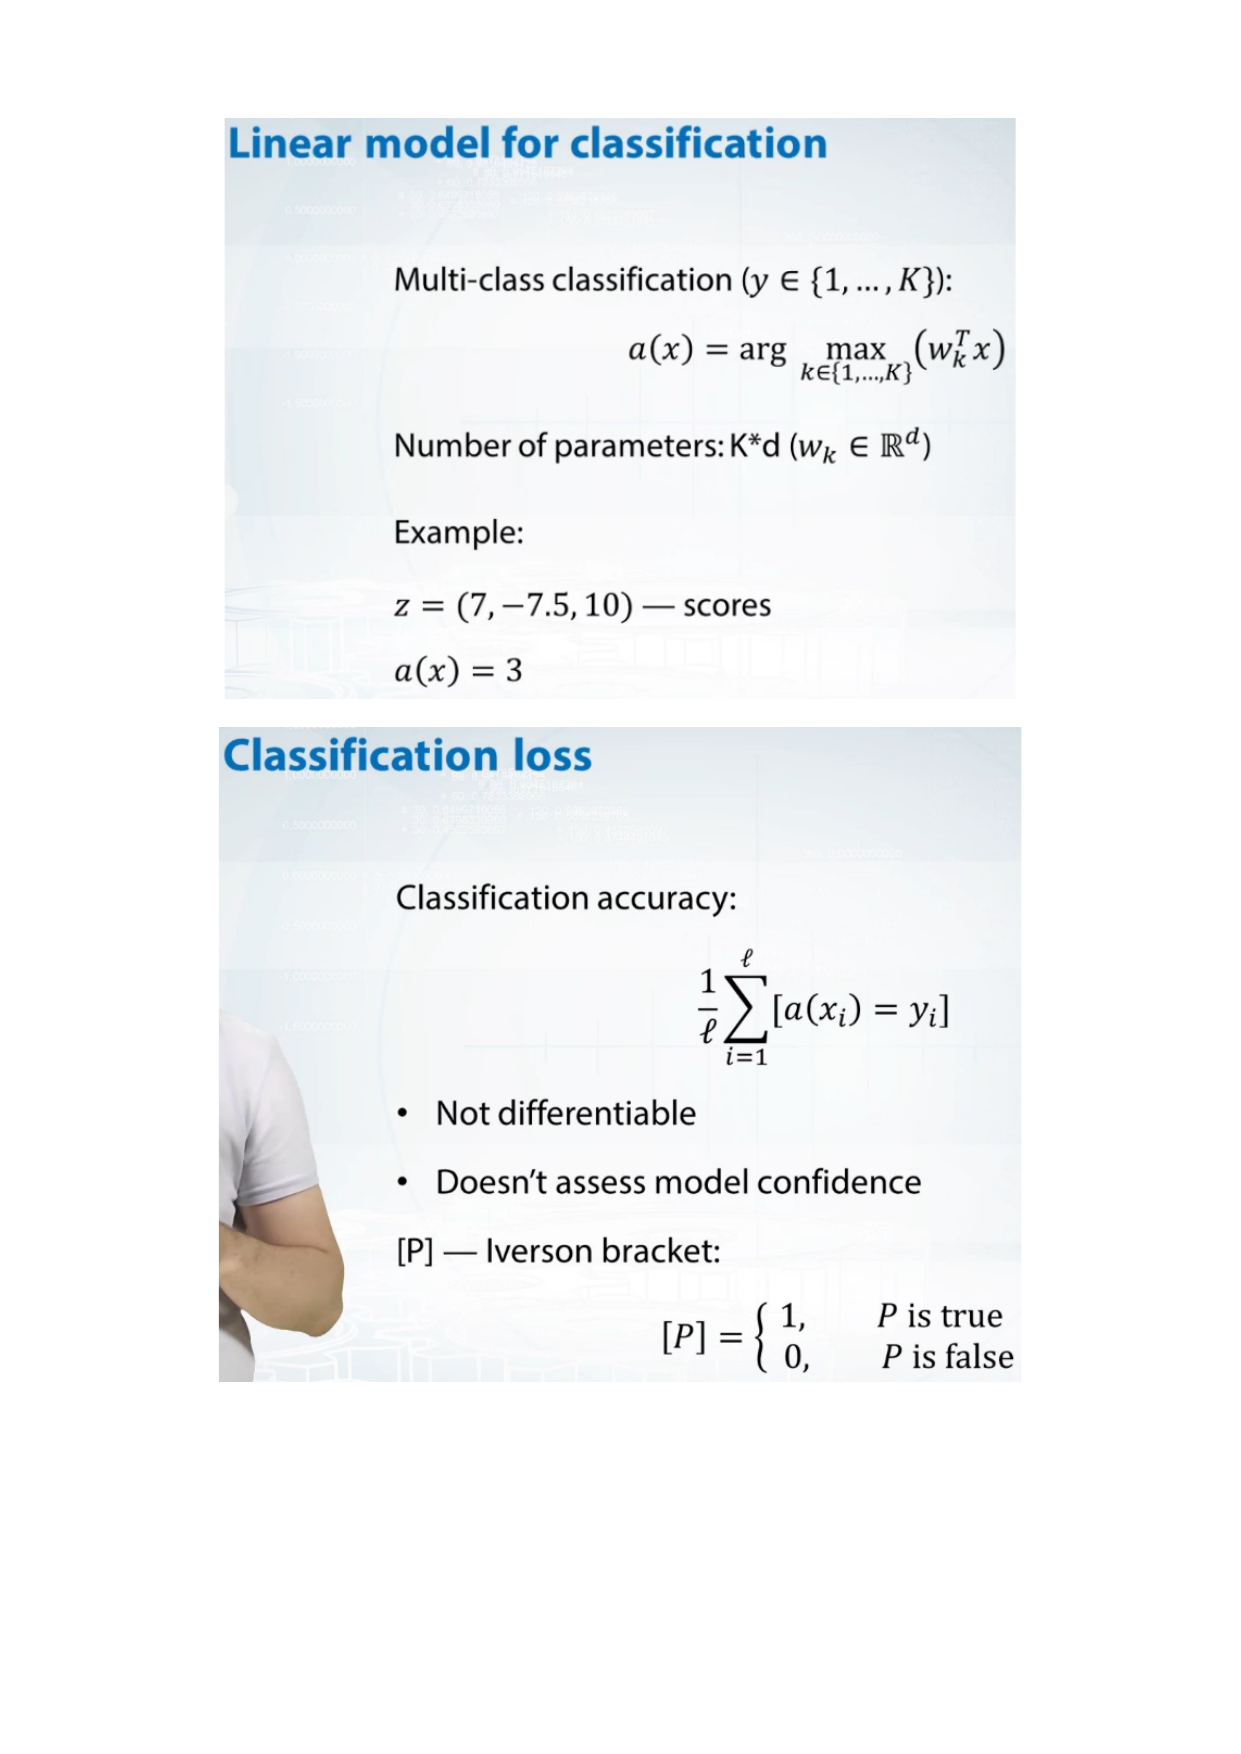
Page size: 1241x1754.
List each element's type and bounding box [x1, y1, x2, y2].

picture [224, 118, 1016, 699]
picture [218, 727, 1022, 1382]
